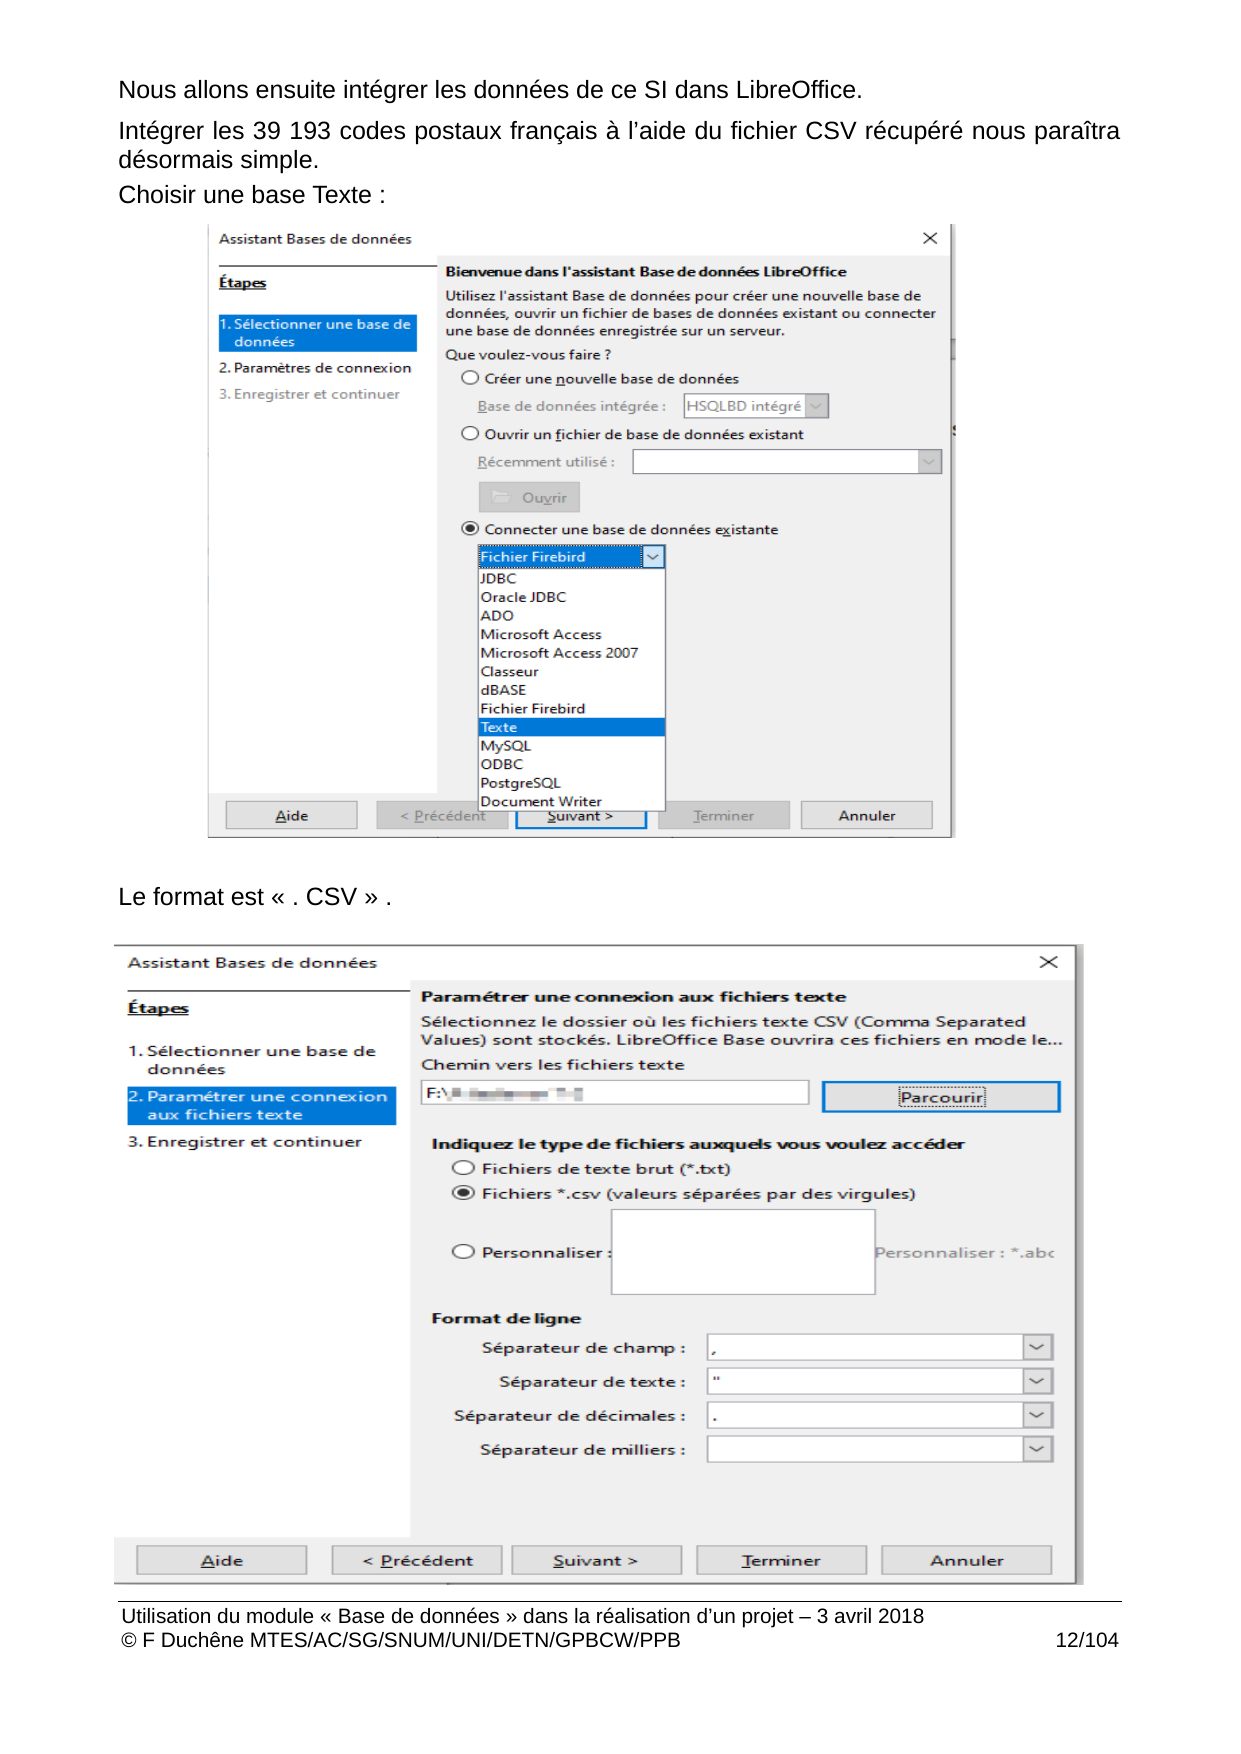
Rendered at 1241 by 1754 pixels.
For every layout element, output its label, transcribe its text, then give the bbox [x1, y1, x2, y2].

text Choisir une base Texte : [118, 180, 1122, 209]
text Nous allons ensuite intégrer les données de ce SI dans LibreOffice. [118, 75, 1122, 104]
picture [207, 224, 956, 838]
text Intégrer les 39 193 codes postaux français à l’aide du fichier CSV récupéré nous paraîtra désormais simple. [118, 116, 1122, 174]
text Le format est « . CSV » . [118, 882, 1122, 910]
picture [114, 944, 1084, 1585]
